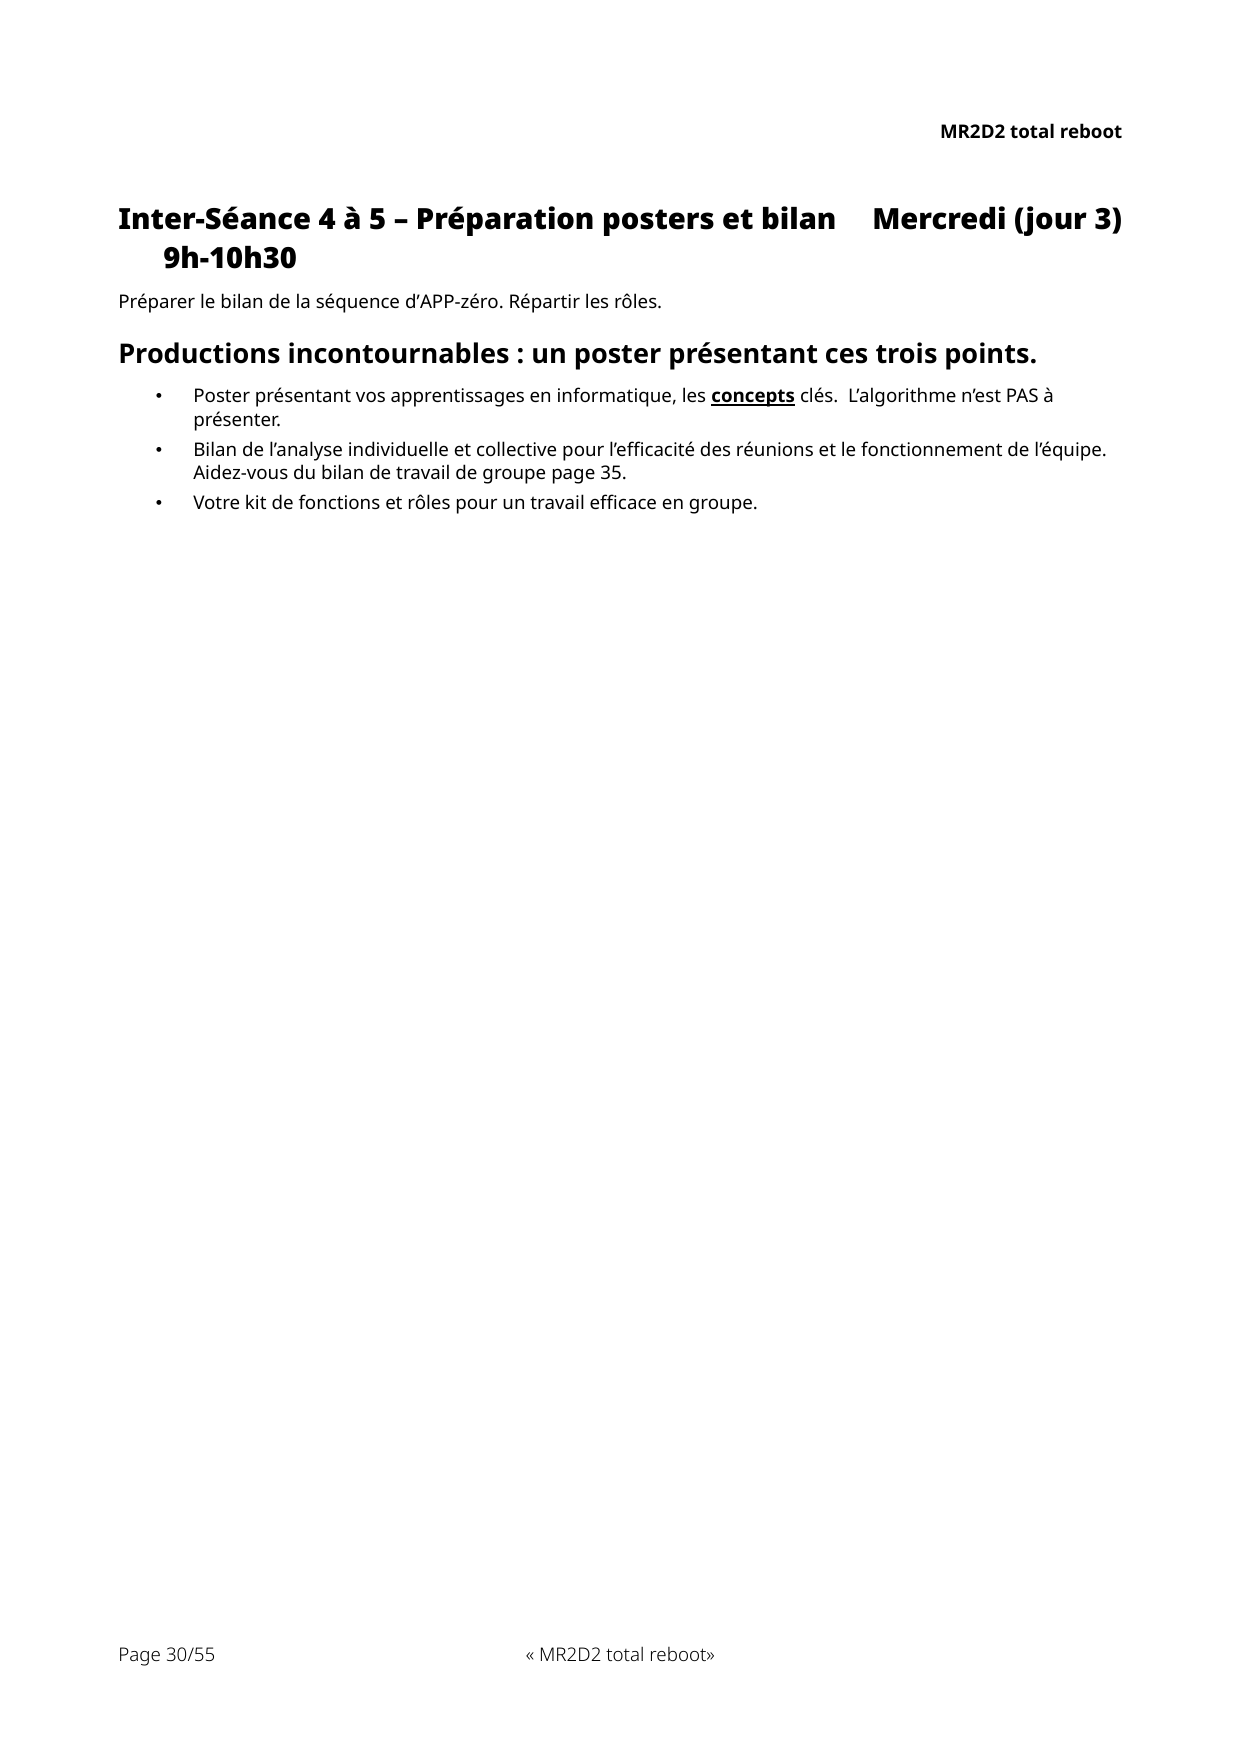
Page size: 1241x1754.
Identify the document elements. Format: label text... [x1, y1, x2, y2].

list Votre kit de fonctions et rôles pour un travail efficace en groupe. [156, 490, 1122, 514]
subtitle Inter-Séance 4 à 5 – Préparation posters et bilan Mercredi (jour 3) 9h-10h30 [118, 198, 1122, 277]
text Préparer le bilan de la séquence d’APP-zéro. Répartir les rôles. [118, 290, 1122, 314]
list Poster présentant vos apprentissages en informatique, les concepts clés. L’algorithme n’est PAS à présenter. [156, 384, 1122, 431]
list Bilan de l’analyse individuelle et collective pour l’efficacité des réunions et le fonctionnement de l’équipe. Aidez-vous du bilan de travail de groupe page 34. [156, 437, 1122, 484]
subtitle Productions incontournables : un poster présentant ces trois points. [118, 334, 1122, 371]
